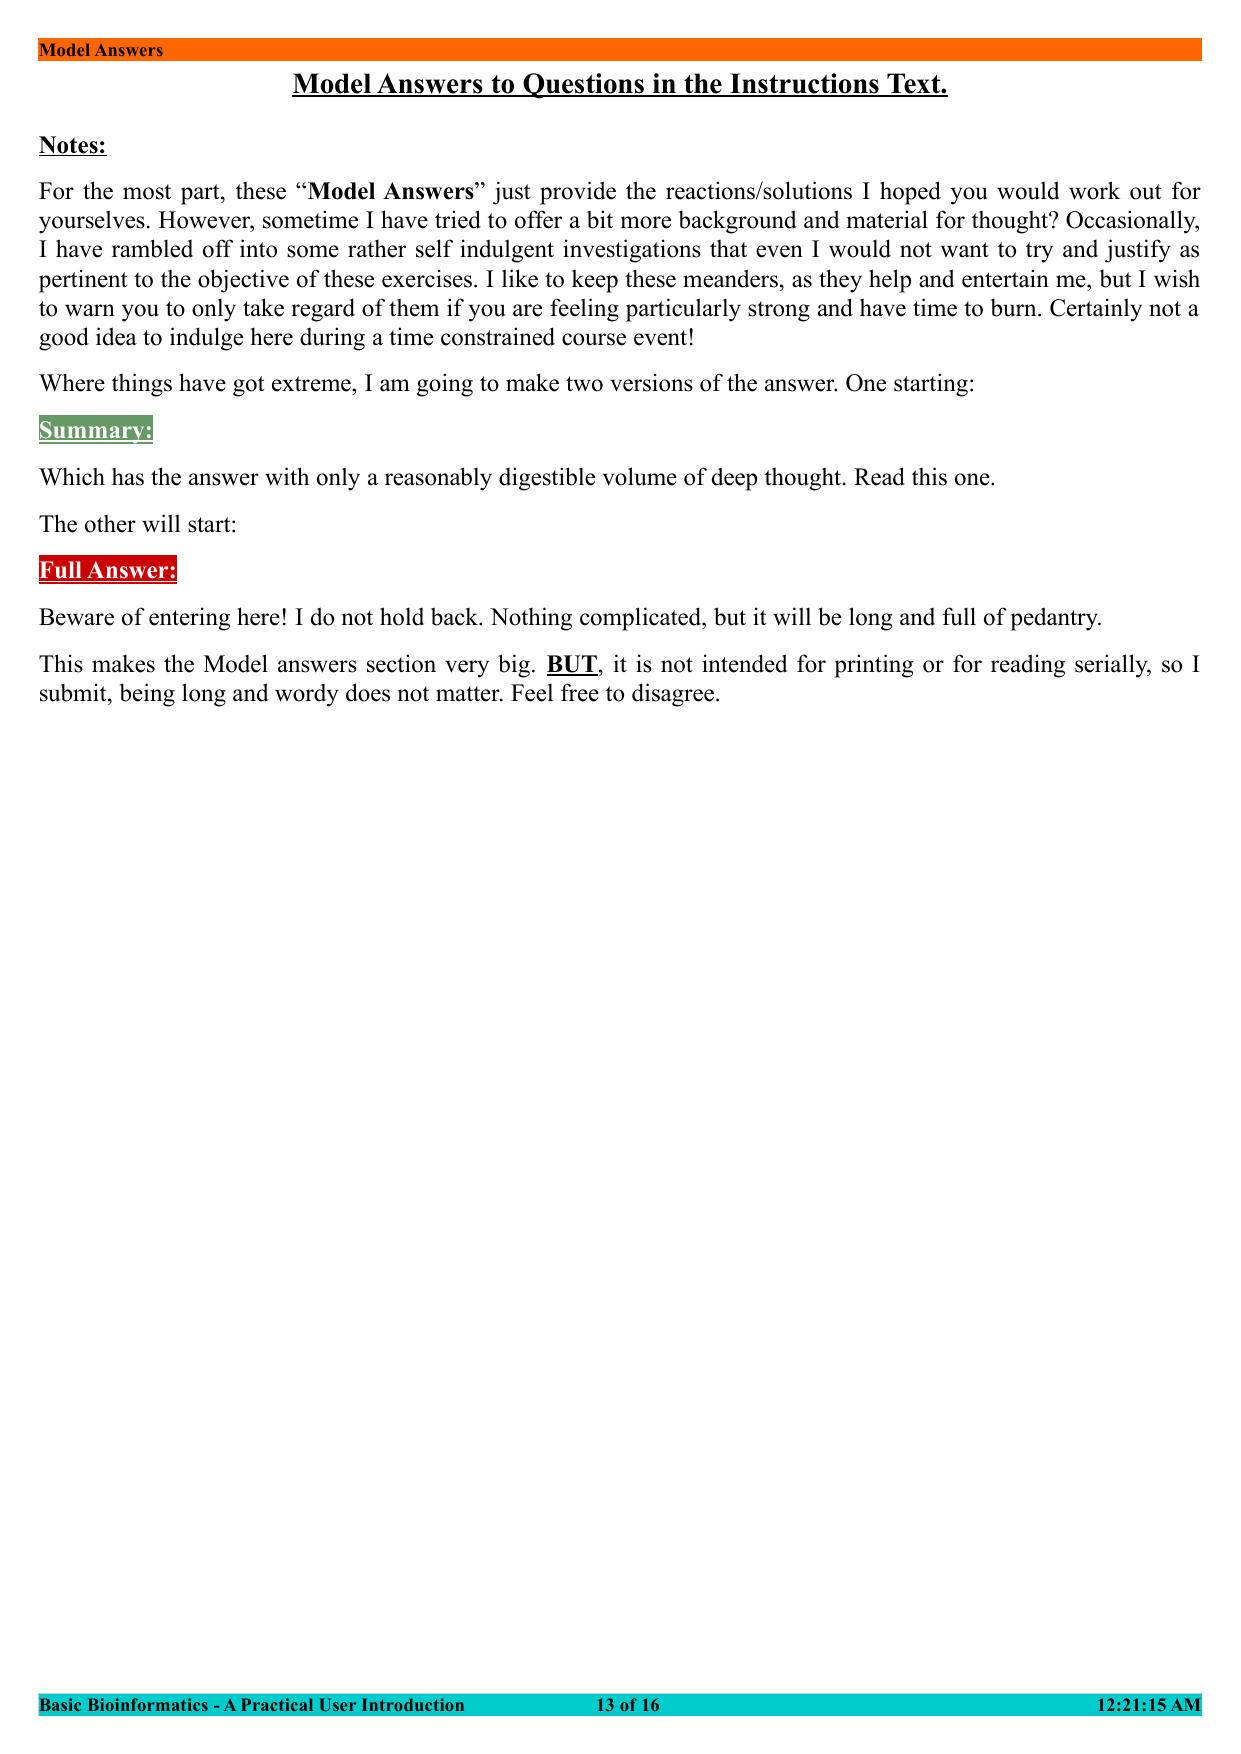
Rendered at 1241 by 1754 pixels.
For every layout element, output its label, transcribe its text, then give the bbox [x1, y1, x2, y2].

text Which has the answer with only a reasonably digestible volume of deep thought. Read this one. [38, 462, 1202, 491]
text Where things have got extreme, I am going to make two versions of the answer. One starting: [38, 368, 1202, 397]
text For the most part, these “Model Answers” just provide the reactions/solutions I hoped you would work out for yourselves. However, sometime I have tried to offer a bit more background and material for thought? Occasionally, I have rambled off into some rather self indulgent investigations that even I would not want to try and justify as pertinent to the objective of these exercises. I like to keep these meanders, as they help and entertain me, but I wish to warn you to only take regard of them if you are feeling particularly strong and have time to burn. Certainly not a good idea to indulge here during a time constrained course event! [38, 176, 1202, 351]
text Summary: [38, 415, 1202, 444]
text The other will start: [38, 509, 1202, 538]
text Model Answers to Questions in the Instructions Text. [38, 66, 1202, 100]
text Notes: [38, 129, 1202, 158]
text This makes the Model answers section very big. BUT, it is not intended for printing or for reading serially, so I submit, being long and wordy does not matter. Feel free to disagree. [38, 649, 1202, 707]
text Beware of entering here! I do not hold back. Nothing complicated, but it will be long and full of pedantry. [38, 602, 1202, 631]
text Full Answer: [38, 555, 1202, 584]
